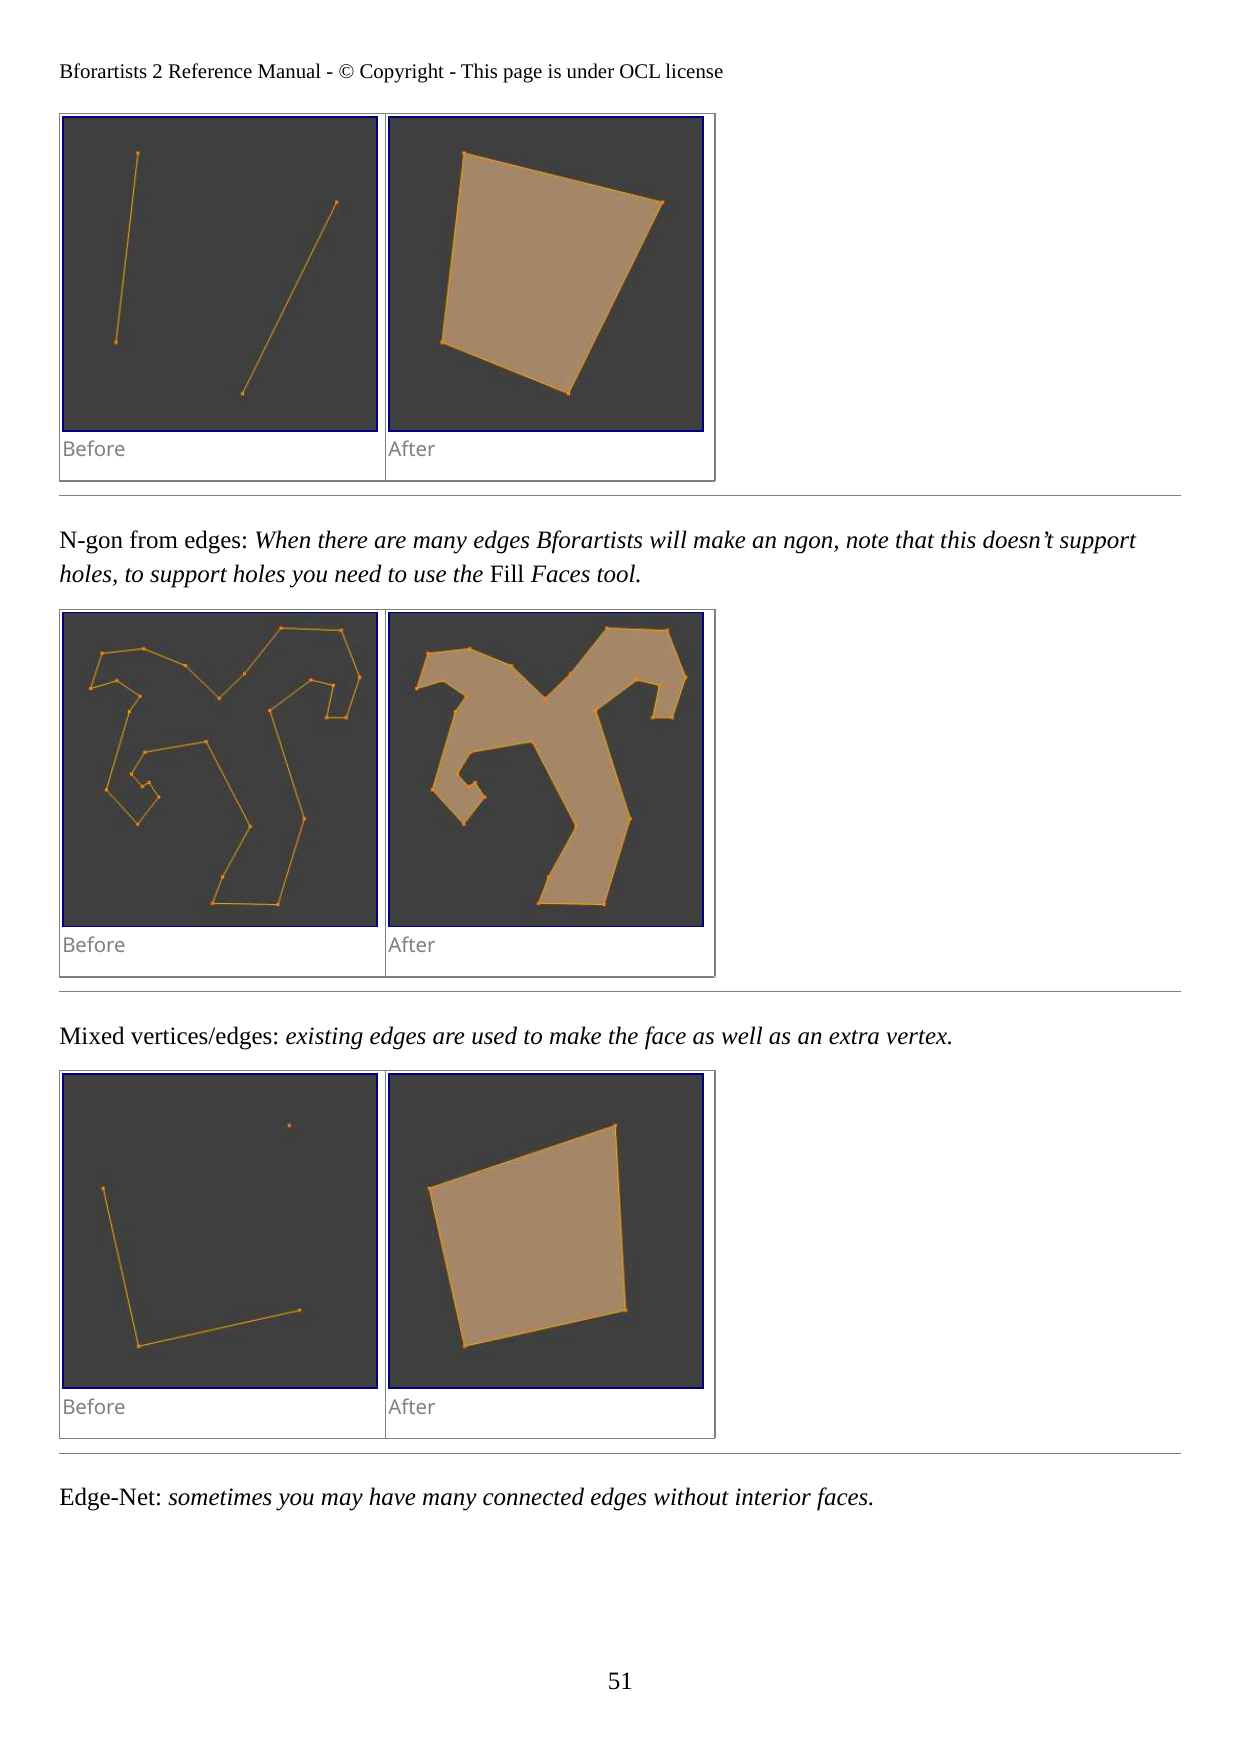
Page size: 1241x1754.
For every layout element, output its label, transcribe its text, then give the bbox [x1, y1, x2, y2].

text Edge-Net: sometimes you may have many connected edges without interior faces. [59, 1482, 1181, 1511]
picture [390, 1075, 702, 1387]
picture [390, 118, 702, 430]
table_header After [386, 1071, 714, 1437]
table_header Before [60, 610, 385, 976]
picture [64, 118, 376, 430]
text Mixed vertices/edges: existing edges are used to make the face as well as an extra vertex. [59, 1021, 1181, 1049]
table_header Before [60, 1071, 385, 1437]
picture [64, 613, 376, 926]
table_header Before [60, 114, 385, 480]
table_header After [386, 114, 714, 480]
text N-gon from edges: When there are many edges Bforartists will make an ngon, note that this doesn’t support holes, to support holes you need to use the Fill Faces tool. [59, 525, 1181, 588]
picture [64, 1075, 376, 1387]
picture [390, 613, 702, 926]
table_header After [386, 610, 714, 976]
